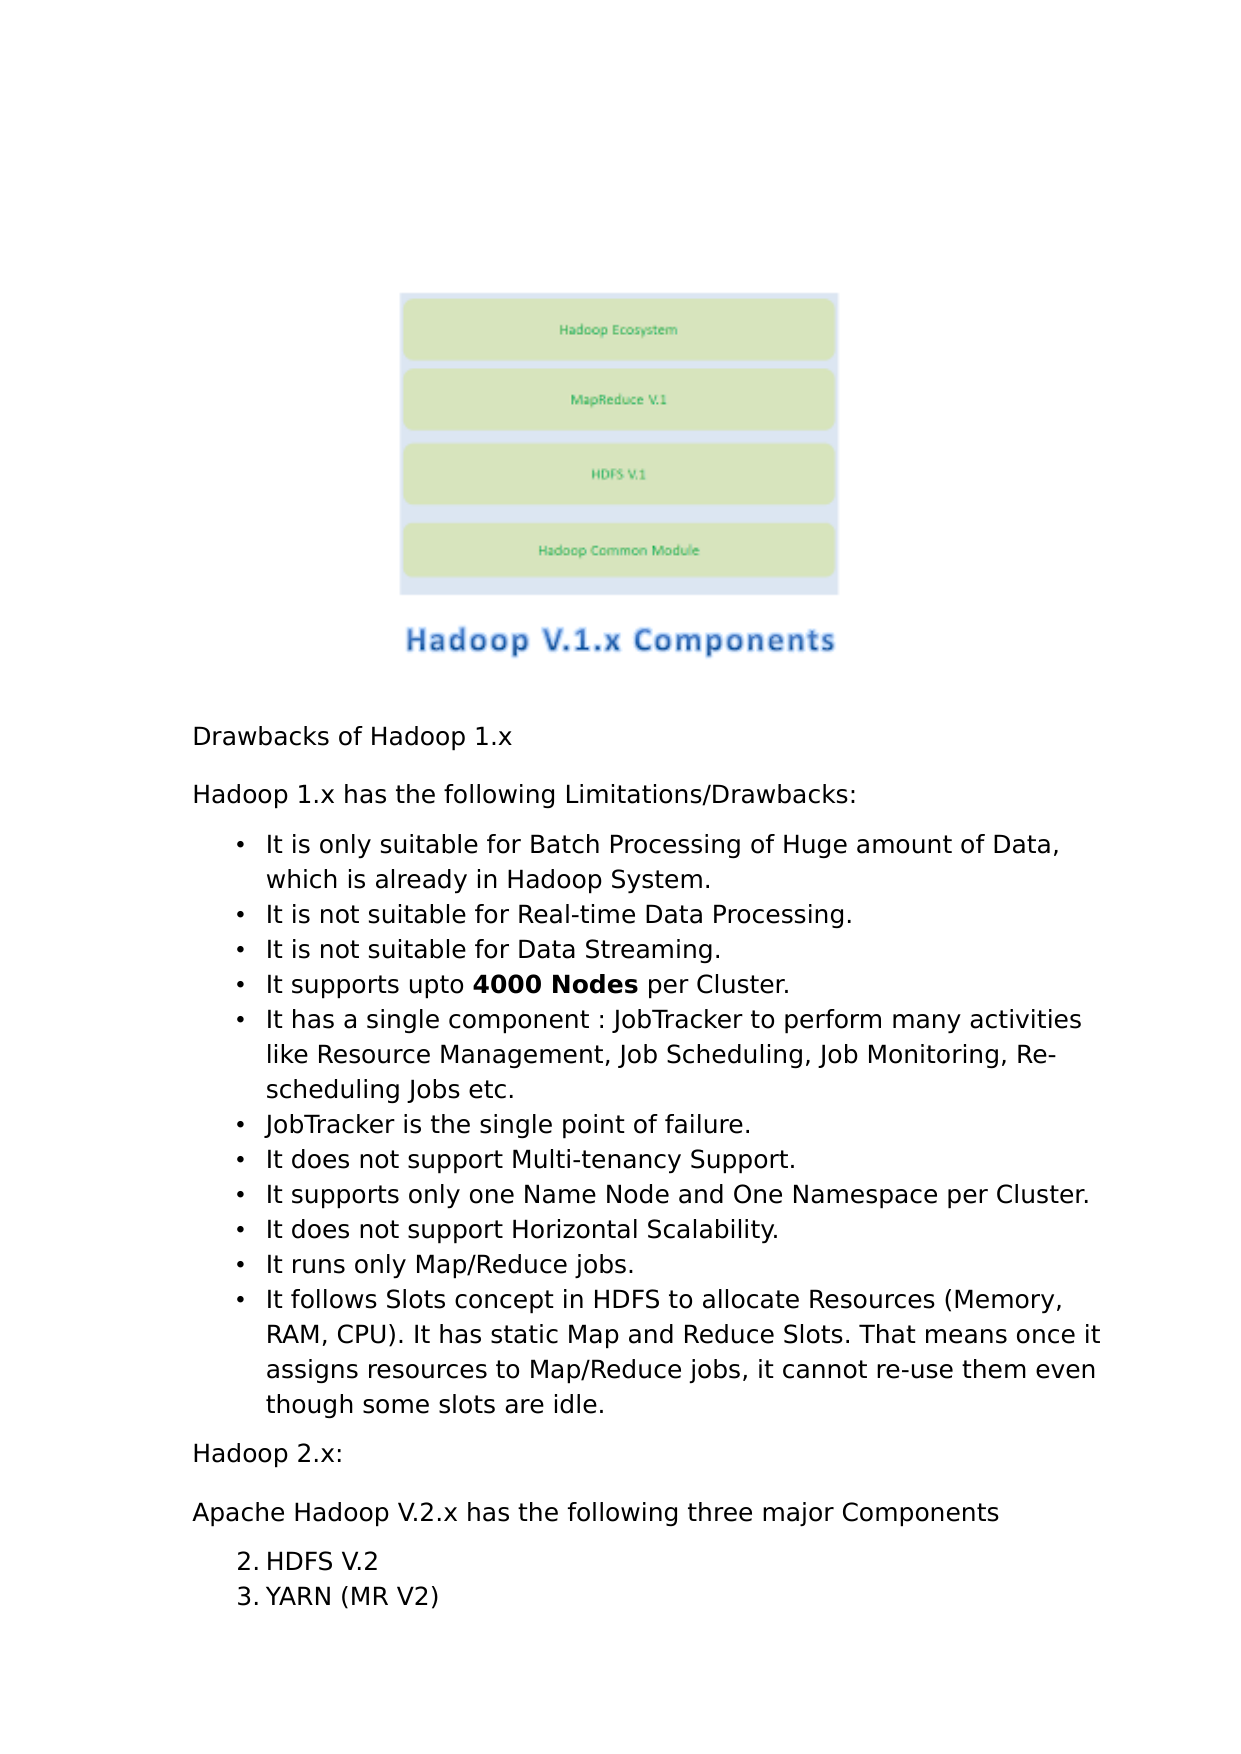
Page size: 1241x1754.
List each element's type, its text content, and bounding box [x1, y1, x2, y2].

list It is only suitable for Batch Processing of Huge amount of Data, which is already in Hadoop System. [236, 830, 1122, 894]
list It supports only one Name Node and One Namespace per Cluster. [236, 1180, 1122, 1209]
list HDFS V.2 [236, 1547, 1122, 1576]
list It is not suitable for Real-time Data Processing. [236, 900, 1122, 929]
list It does not support Multi-tenancy Support. [236, 1145, 1122, 1174]
picture [385, 284, 855, 667]
list It has a single component : JobTracker to perform many activities like Resource Management, Job Scheduling, Job Monitoring, Re-scheduling Jobs etc. [236, 1005, 1122, 1104]
list It runs only Map/Reduce jobs. [236, 1250, 1122, 1279]
text Hadoop 1.x has the following Limitations/Drawbacks: [192, 780, 1122, 809]
list It follows Slots concept in HDFS to allocate Resources (Memory, RAM, CPU). It has static Map and Reduce Slots. That means once it assigns resources to Map/Reduce jobs, it cannot re-use them even though some slots are idle. [236, 1285, 1122, 1419]
list It does not support Horizontal Scalability. [236, 1215, 1122, 1244]
list It supports upto 4000 Nodes per Cluster. [236, 970, 1122, 999]
text Apache Hadoop V.2.x has the following three major Components [192, 1498, 1122, 1527]
text Hadoop 2.x: [192, 1439, 1122, 1468]
list YARN (MR V2) [236, 1582, 1122, 1611]
list JobTracker is the single point of failure. [236, 1110, 1122, 1139]
text Drawbacks of Hadoop 1.x [192, 722, 1122, 751]
list It is not suitable for Data Streaming. [236, 935, 1122, 964]
